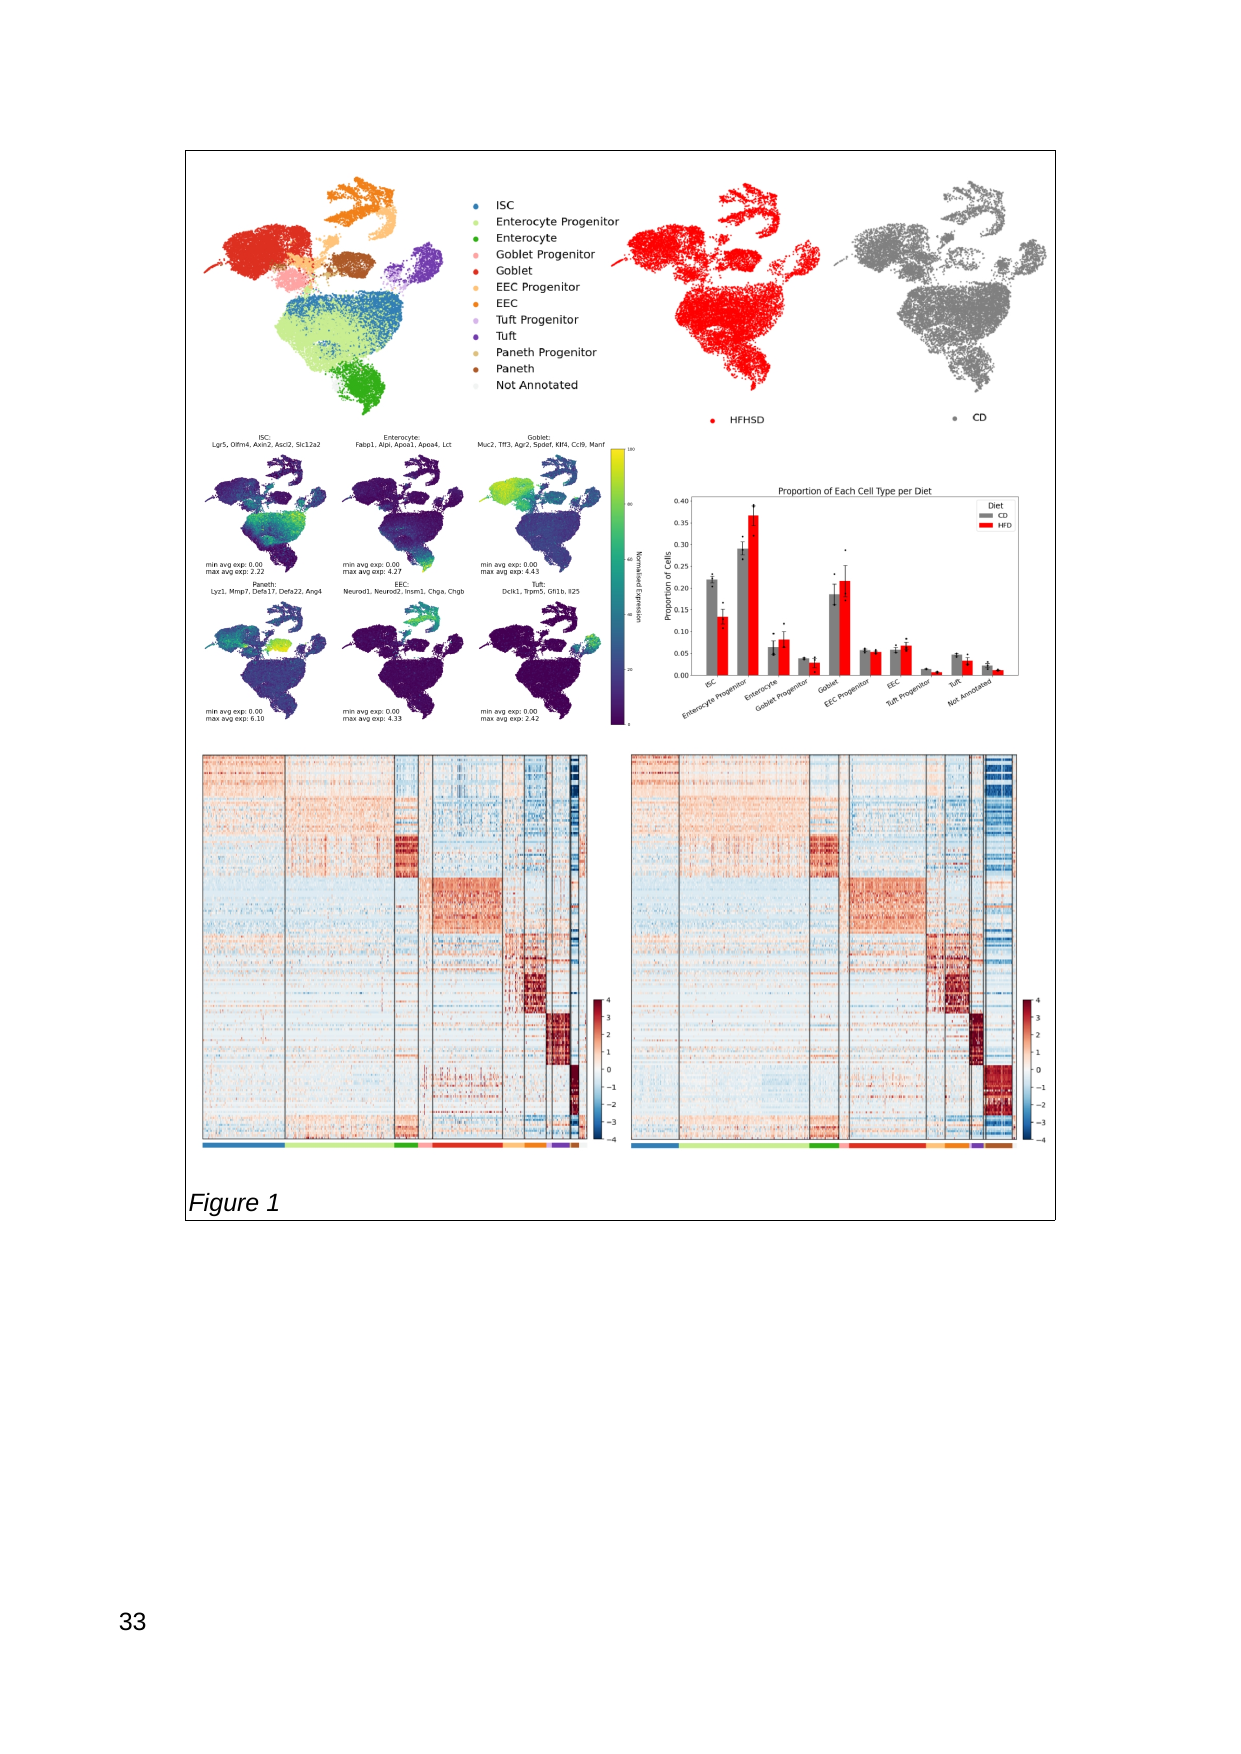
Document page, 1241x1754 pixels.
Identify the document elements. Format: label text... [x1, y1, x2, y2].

picture [188, 166, 1053, 1162]
text Figure 1 [188, 1162, 1052, 1217]
